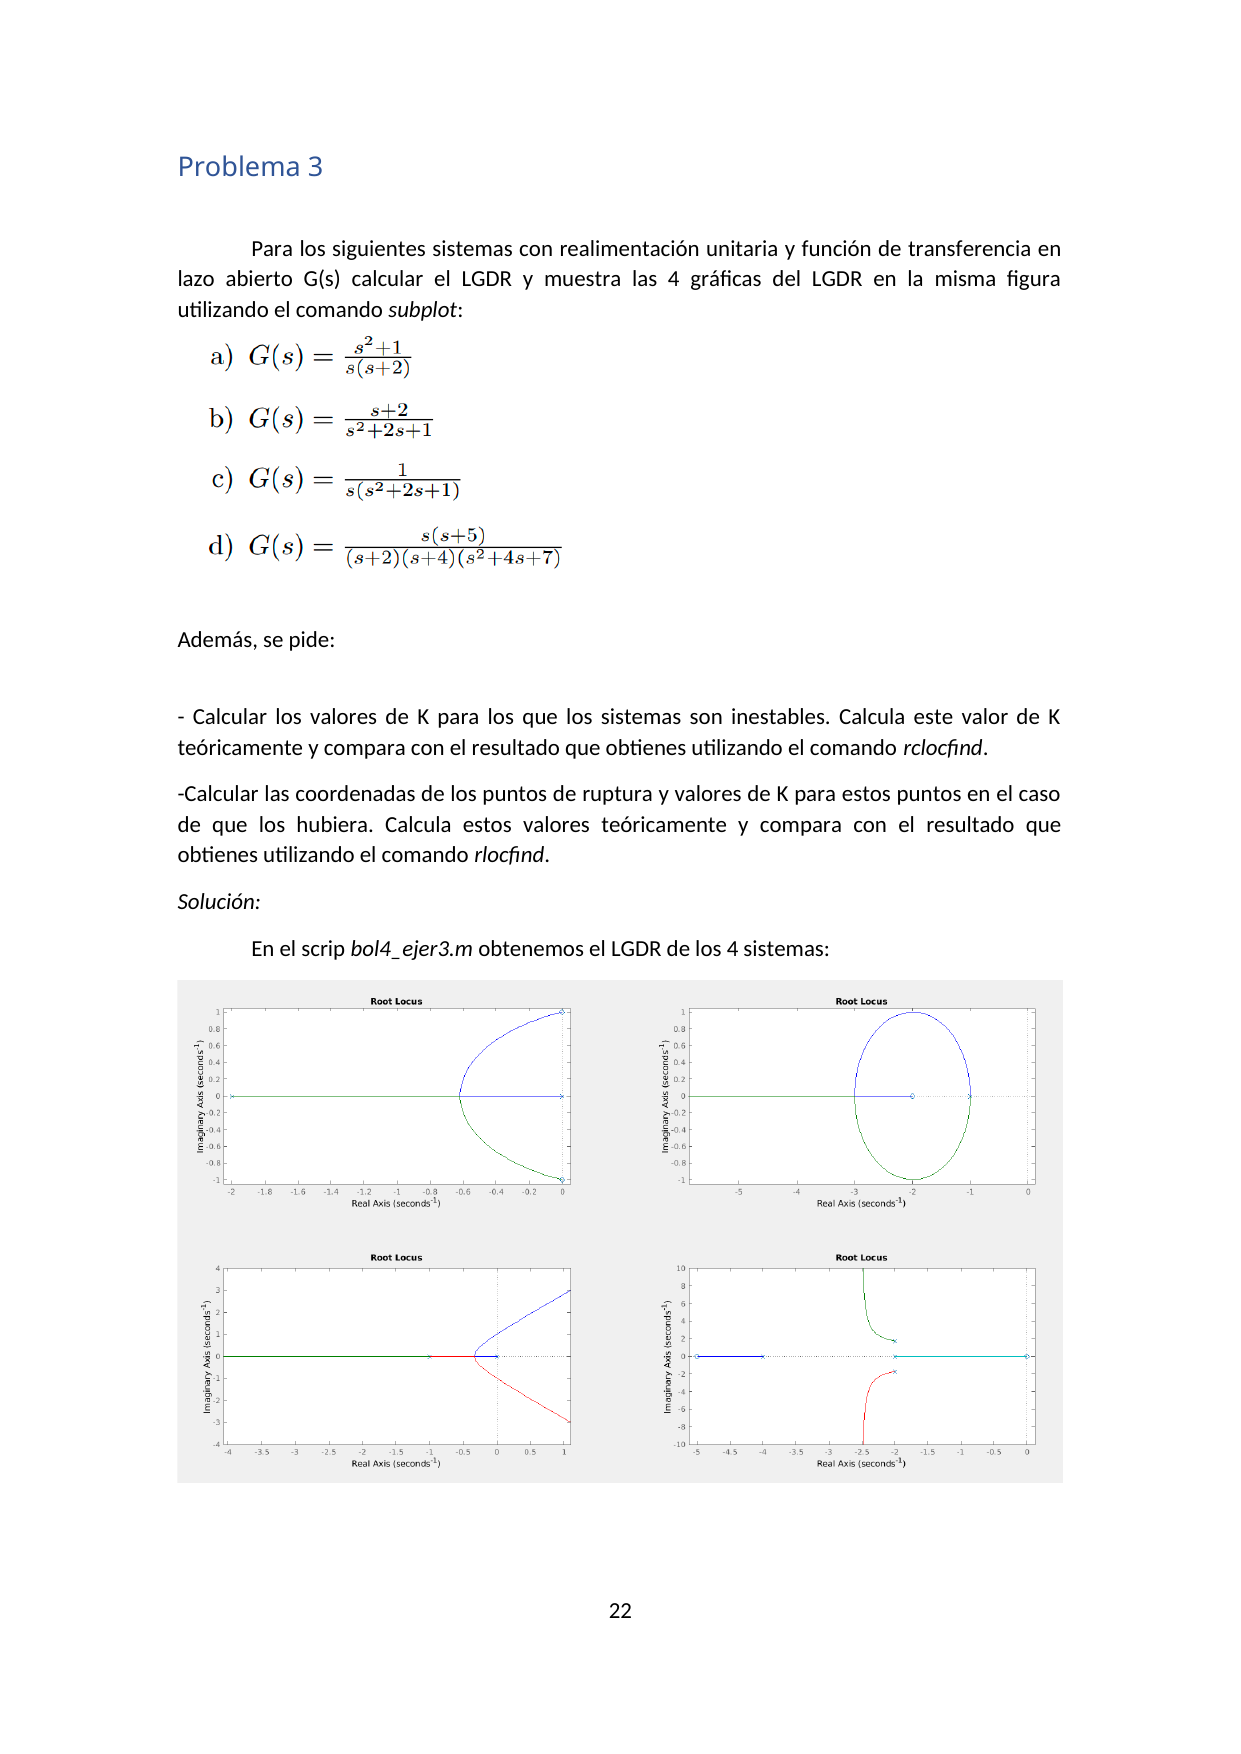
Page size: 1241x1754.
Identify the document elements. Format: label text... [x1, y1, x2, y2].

picture [194, 330, 568, 579]
text Además, se pide: [177, 625, 1063, 653]
picture [177, 980, 1063, 1483]
subtitle Problema 3 [177, 148, 1063, 184]
text -Calcular las coordenadas de los puntos de ruptura y valores de K para estos puntos en el caso de que los hubiera. Calcula estos valores teóricamente y compara con el resultado que obtienes utilizando el comando rlocfind. [177, 779, 1063, 868]
text - Calcular los valores de K para los que los sistemas son inestables. Calcula este valor de K teóricamente y compara con el resultado que obtienes utilizando el comando rclocfind. [177, 702, 1063, 761]
text En el scrip bol4_ejer3.m obtenemos el LGDR de los 4 sistemas: [177, 934, 1063, 962]
text Solución: [177, 887, 1063, 915]
text Para los siguientes sistemas con realimentación unitaria y función de transferencia en lazo abierto G(s) calcular el LGDR y muestra las 4 gráficas del LGDR en la misma figura utilizando el comando subplot: [177, 234, 1063, 323]
